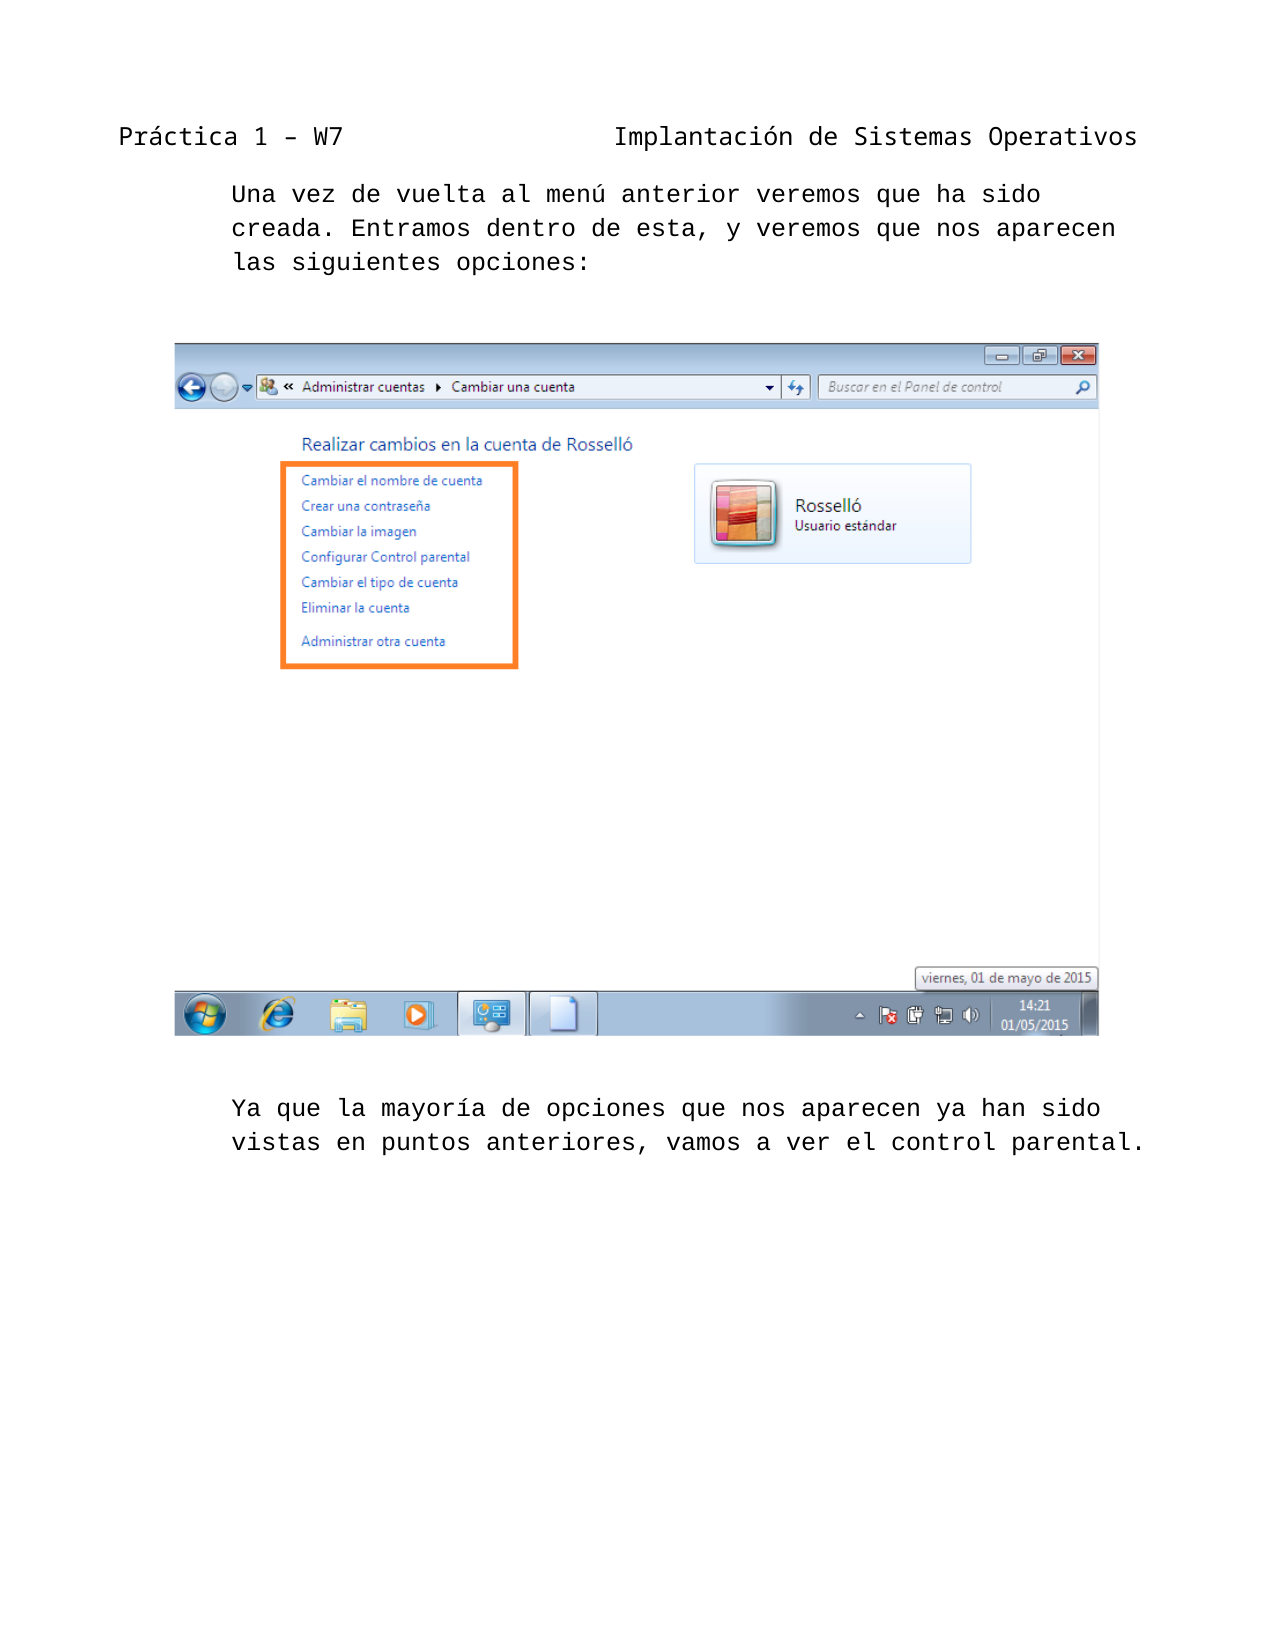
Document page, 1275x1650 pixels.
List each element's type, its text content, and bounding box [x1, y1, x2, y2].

text Ya que la mayoría de opciones que nos aparecen ya han sido vistas en puntos anteriores, vamos a ver el control parental. [231, 1095, 1157, 1158]
picture [174, 342, 1101, 1044]
text Una vez de vuelta al menú anterior veremos que ha sido creada. Entramos dentro de esta, y veremos que nos aparecen las siguientes opciones: [231, 182, 1157, 278]
